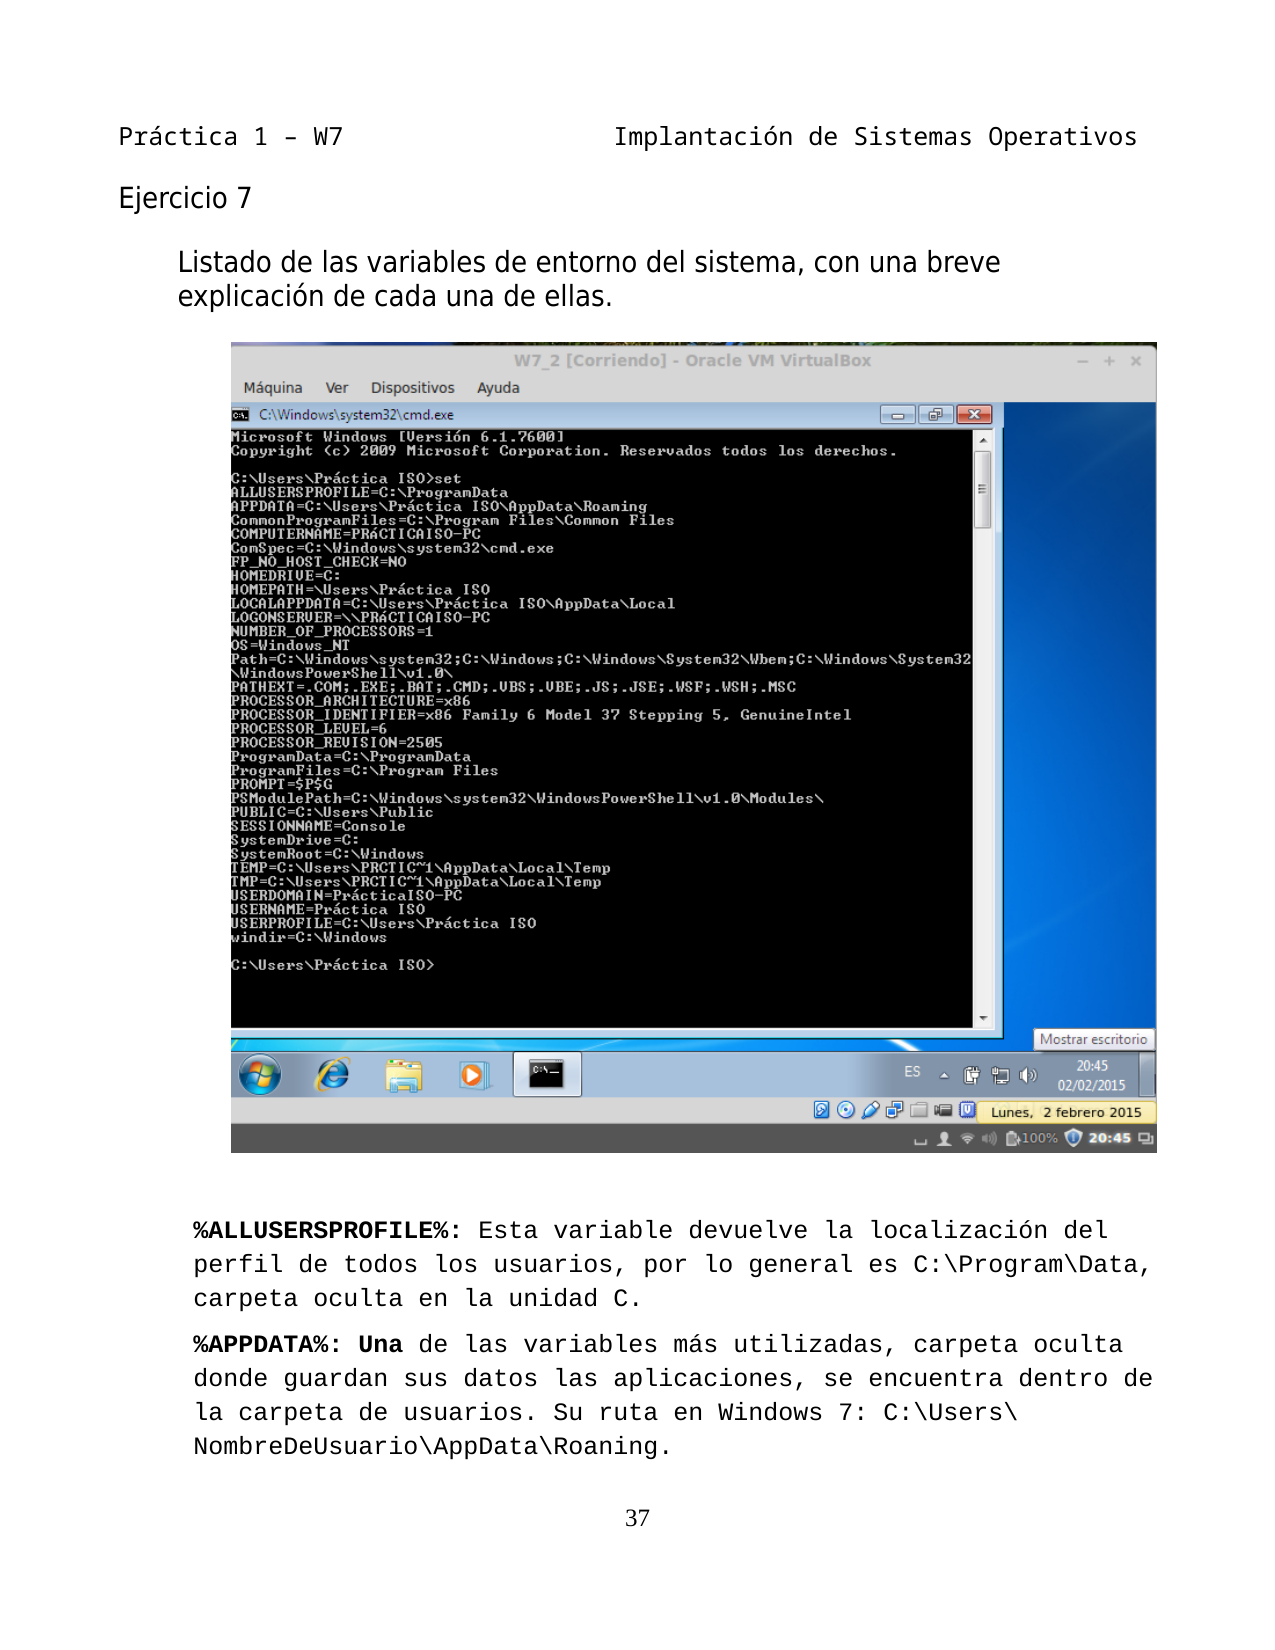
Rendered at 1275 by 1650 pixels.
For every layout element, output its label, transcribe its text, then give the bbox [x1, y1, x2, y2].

list %APPDATA%: Una de las variables más utilizadas, carpeta oculta donde guardan sus datos las aplicaciones, se encuentra dentro de la carpeta de usuarios. Su ruta en Windows 7: C:\Users\NombreDeUsuario\AppData\Roaning. [156, 1332, 1157, 1462]
list Ejercicio 7 [118, 182, 1157, 216]
text Listado de las variables de entorno del sistema, con una breve explicación de cada una de ellas. [177, 245, 1157, 313]
picture [231, 342, 1157, 1153]
list %ALLUSERSPROFILE%: Esta variable devuelve la localización del perfil de todos los usuarios, por lo general es C:\Program\Data, carpeta oculta en la unidad C. [156, 1217, 1157, 1313]
